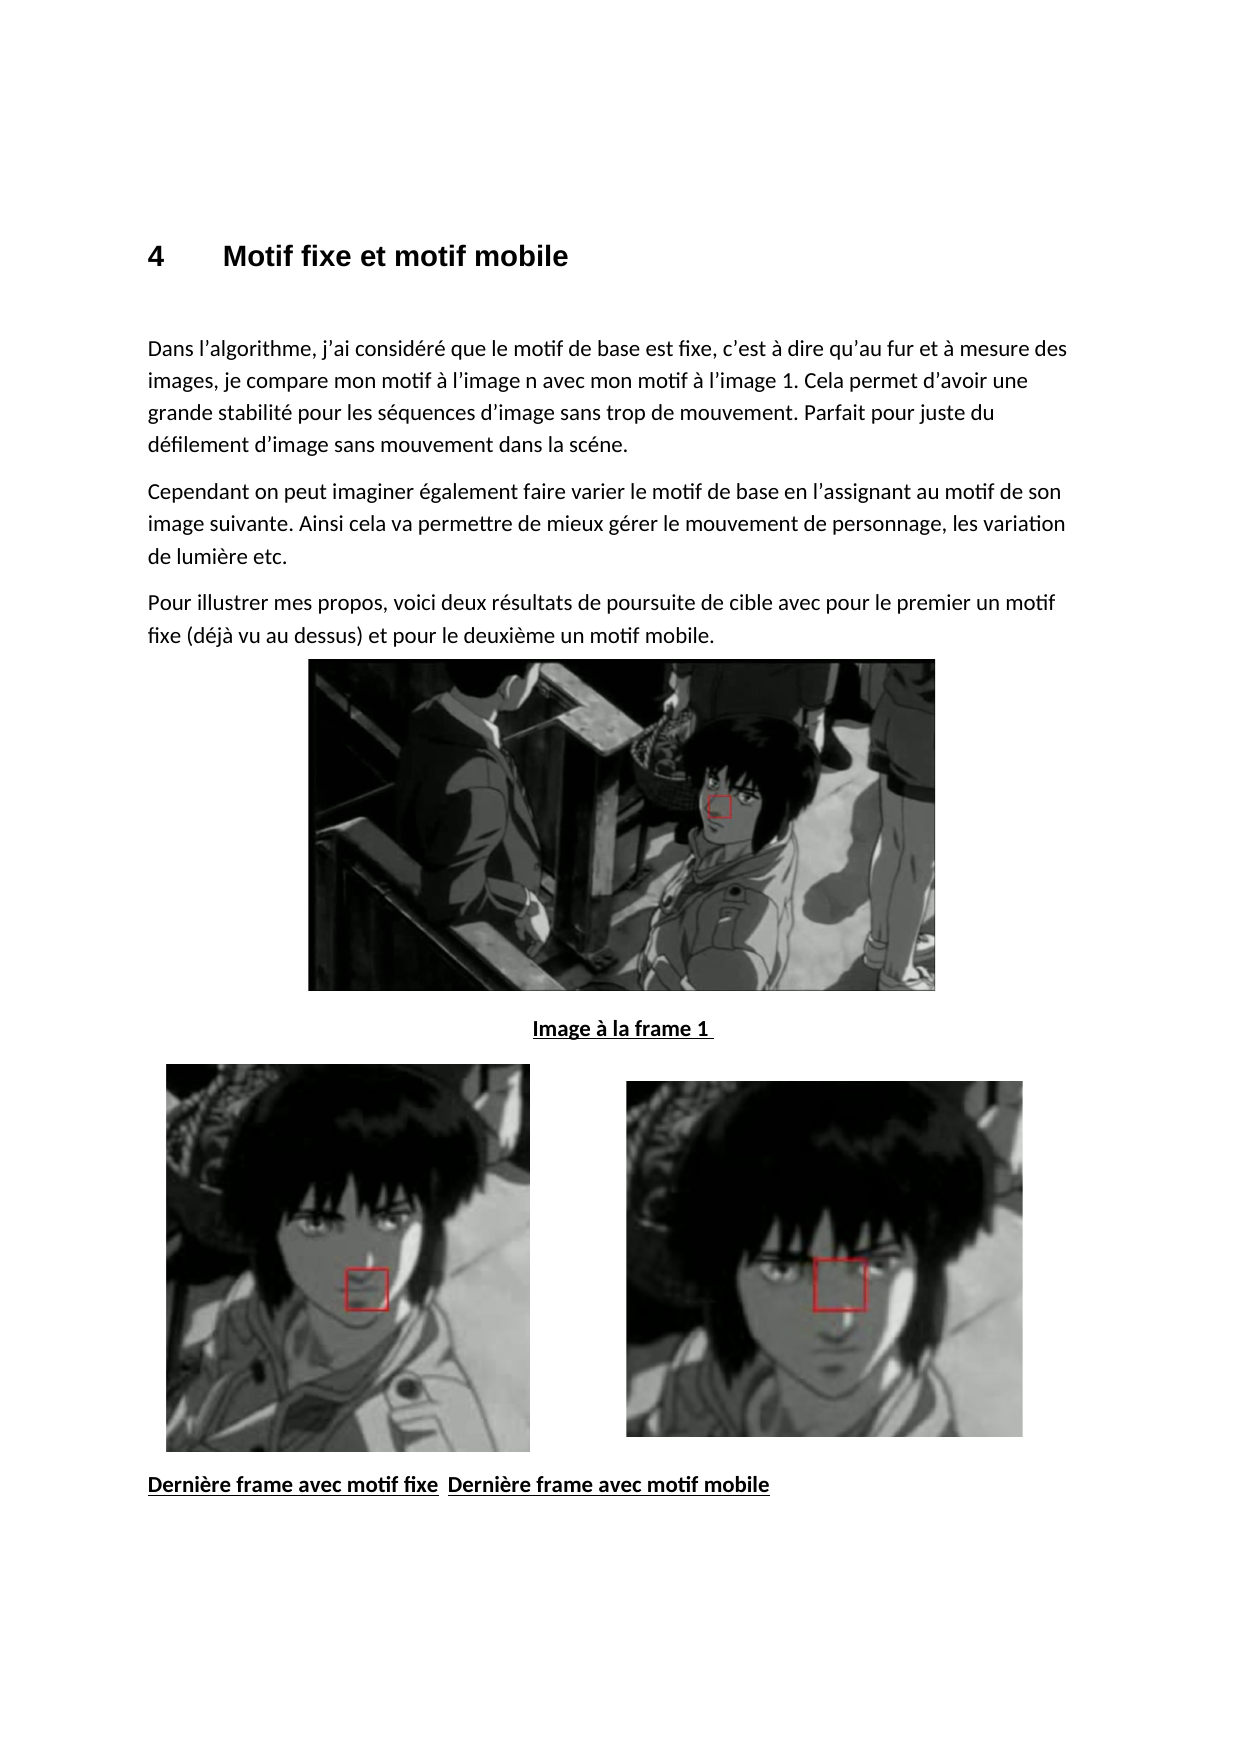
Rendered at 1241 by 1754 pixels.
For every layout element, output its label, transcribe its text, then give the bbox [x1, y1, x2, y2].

text Image à la frame 1 [148, 667, 1093, 1042]
picture [626, 1081, 1023, 1437]
picture [308, 659, 936, 991]
text Dernière frame avec motif fixe Dernière frame avec motif mobile [148, 1060, 1093, 1498]
text Pour illustrer mes propos, voici deux résultats de poursuite de cible avec pour le premier un motif fixe (déjà vu au dessus) et pour le deuxième un motif mobile. [148, 588, 1093, 649]
text Dans l’algorithme, j’ai considéré que le motif de base est fixe, c’est à dire qu’au fur et à mesure des images, je compare mon motif à l’image n avec mon motif à l’image 1. Cela permet d’avoir une grande stabilité pour les séquences d’image sans trop de mouvement. Parfait pour juste du défilement d’image sans mouvement dans la scéne. [148, 334, 1093, 459]
subtitle Motif fixe et motif mobile [148, 238, 1093, 272]
text Cependant on peut imaginer également faire varier le motif de base en l’assignant au motif de son image suivante. Ainsi cela va permettre de mieux gérer le mouvement de personnage, les variation de lumière etc. [148, 477, 1093, 570]
picture [166, 1064, 530, 1452]
